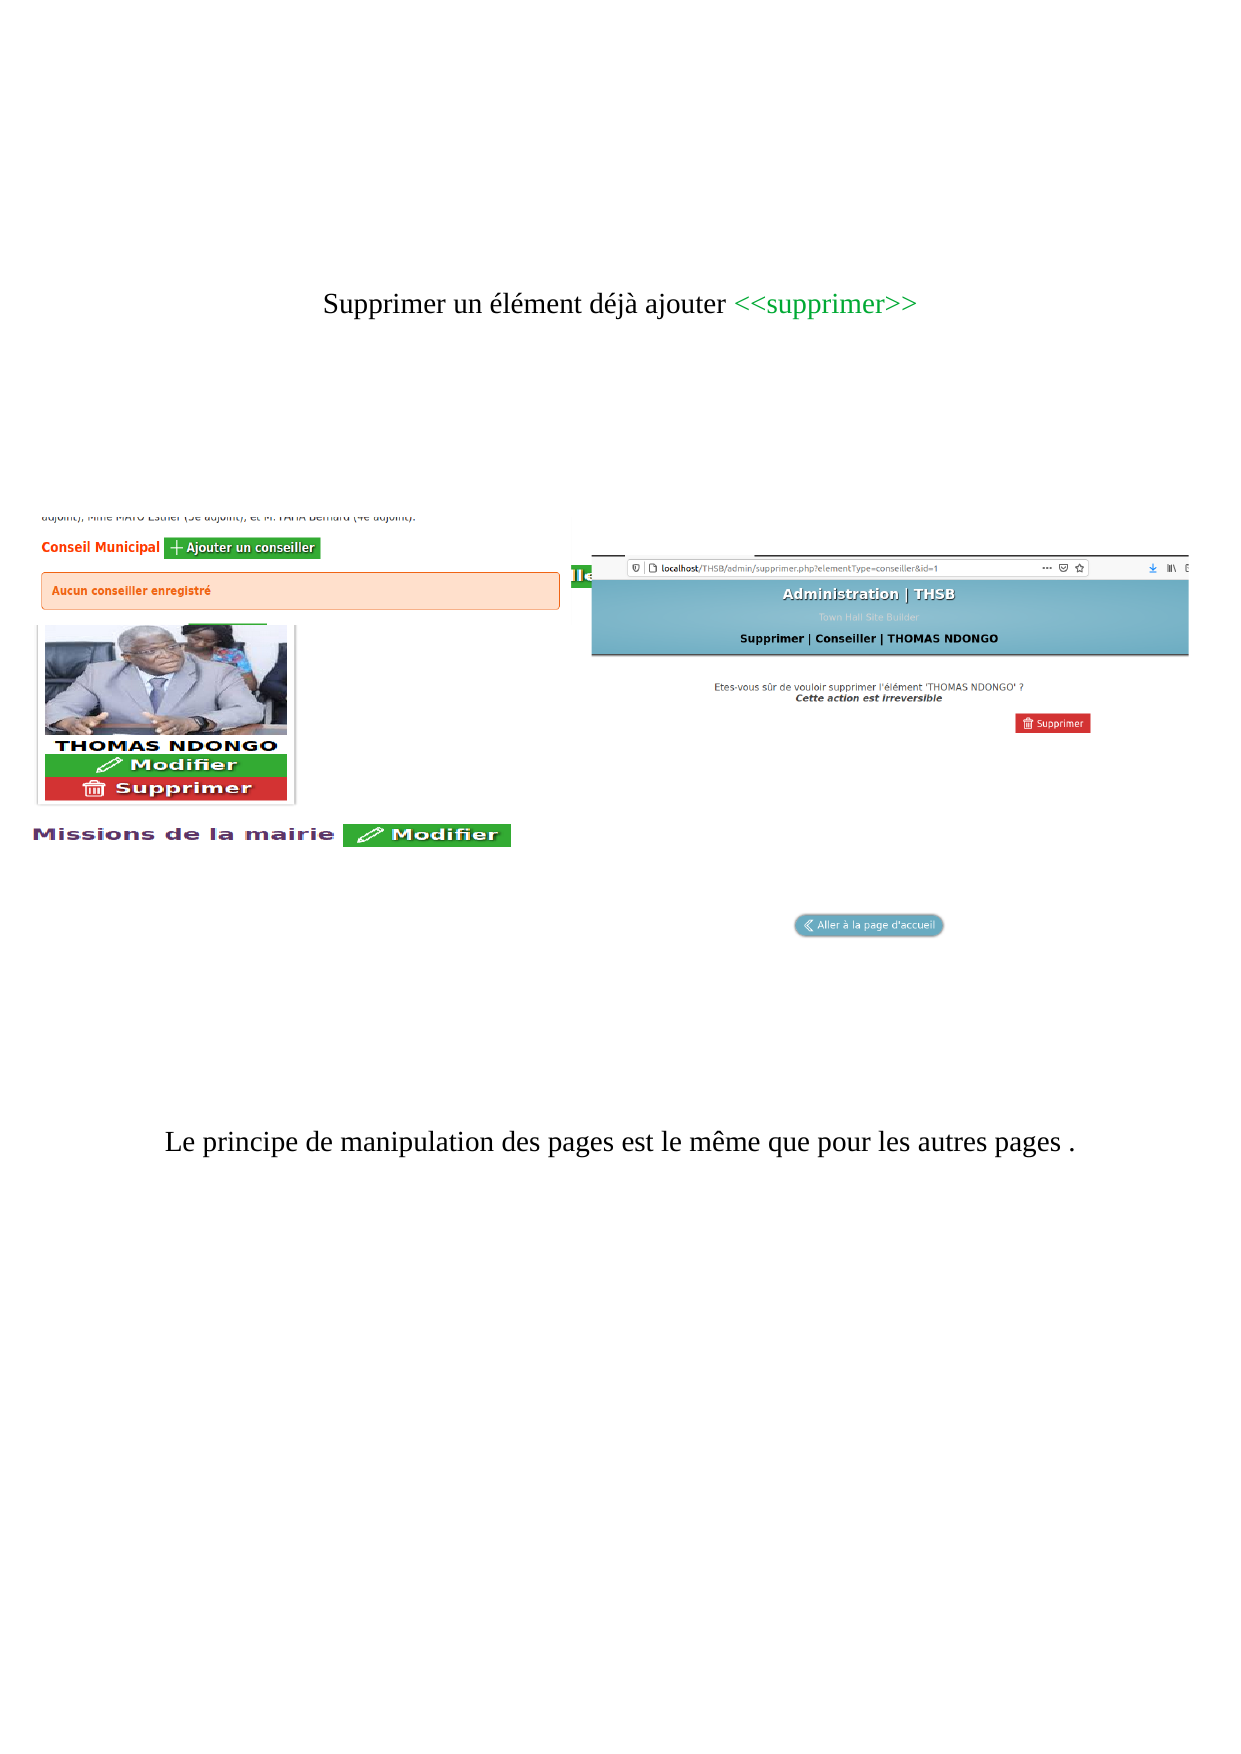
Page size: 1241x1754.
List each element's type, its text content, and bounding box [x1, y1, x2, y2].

text Supprimer un élément déjà ajouter <<supprimer>> [118, 286, 1122, 319]
picture [591, 555, 1189, 929]
text Le principe de manipulation des pages est le même que pour les autres pages . [118, 1124, 1122, 1158]
picture [0, 517, 572, 857]
